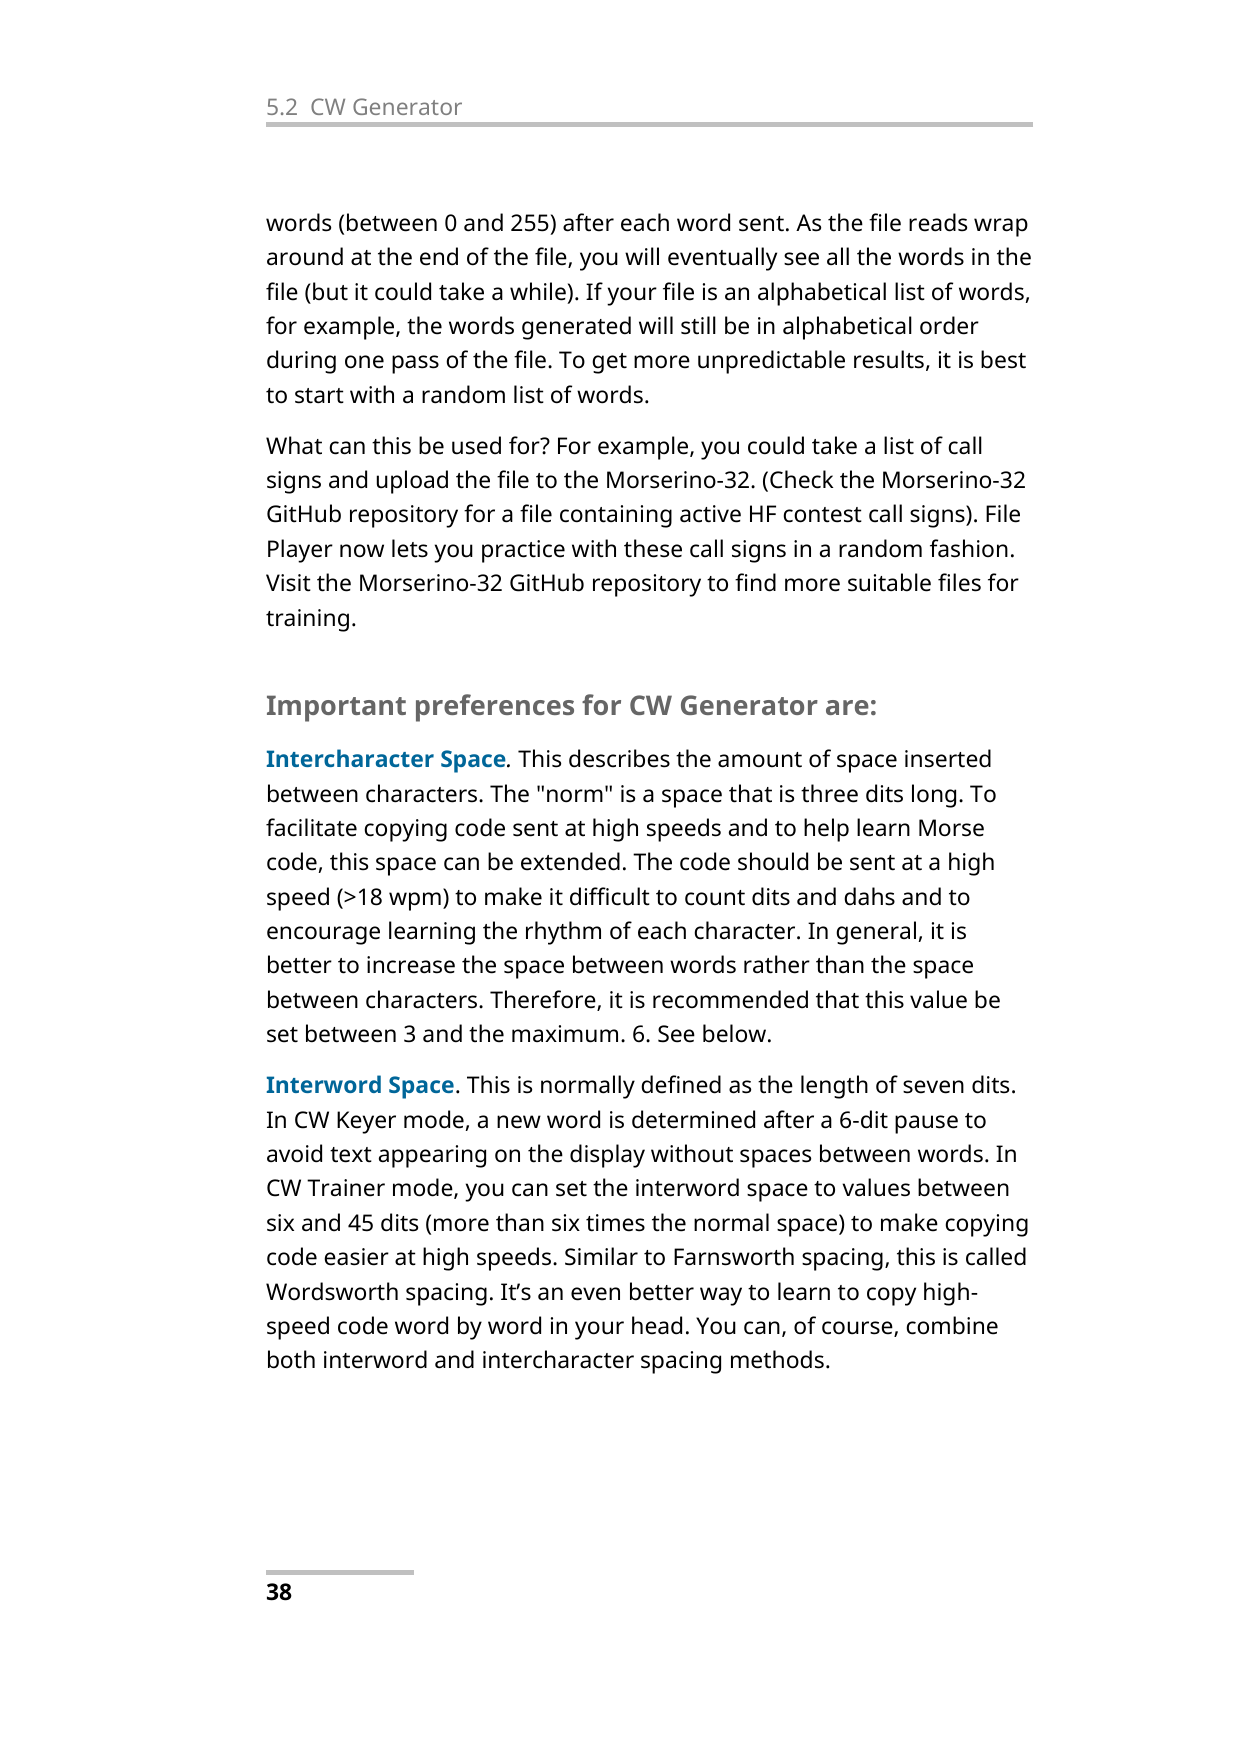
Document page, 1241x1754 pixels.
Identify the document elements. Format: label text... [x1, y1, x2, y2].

text words (between 0 and 255) after each word sent. As the file reads wrap around at the end of the file, you will eventually see all the words in the file (but it could take a while). If your file is an alphabetical list of words, for example, the words generated will still be in alphabetical order during one pass of the file. To get more unpredictable results, it is best to start with a random list of words. [266, 207, 1033, 410]
text Interword Space. This is normally defined as the length of seven dits. In CW Keyer mode, a new word is determined after a 6-dit pause to avoid text appearing on the display without spaces between words. In CW Trainer mode, you can set the interword space to values between six and 45 dits (more than six times the normal space) to make copying code easier at high speeds. Similar to Farnsworth spacing, this is called Wordsworth spacing. It’s an even better way to learn to copy high-speed code word by word in your head. You can, of course, combine both interword and intercharacter spacing methods. [266, 1069, 1033, 1375]
text What can this be used for? For example, you could take a list of call signs and upload the file to the Morserino-32. (Check the Morserino-32 GitHub repository for a file containing active HF contest call signs). File Player now lets you practice with these call signs in a random fashion. Visit the Morserino-32 GitHub repository to find more suitable files for training. [266, 430, 1033, 633]
text Important preferences for CW Generator are: [266, 686, 1033, 723]
text Intercharacter Space. This describes the amount of space inserted between characters. The "norm" is a space that is three dits long. To facilitate copying code sent at high speeds and to help learn Morse code, this space can be extended. The code should be sent at a high speed (>18 wpm) to make it difficult to count dits and dahs and to encourage learning the rhythm of each character. In general, it is better to increase the space between words rather than the space between characters. Therefore, it is recommended that this value be set between 3 and the maximum. 6. See below. [266, 743, 1033, 1049]
